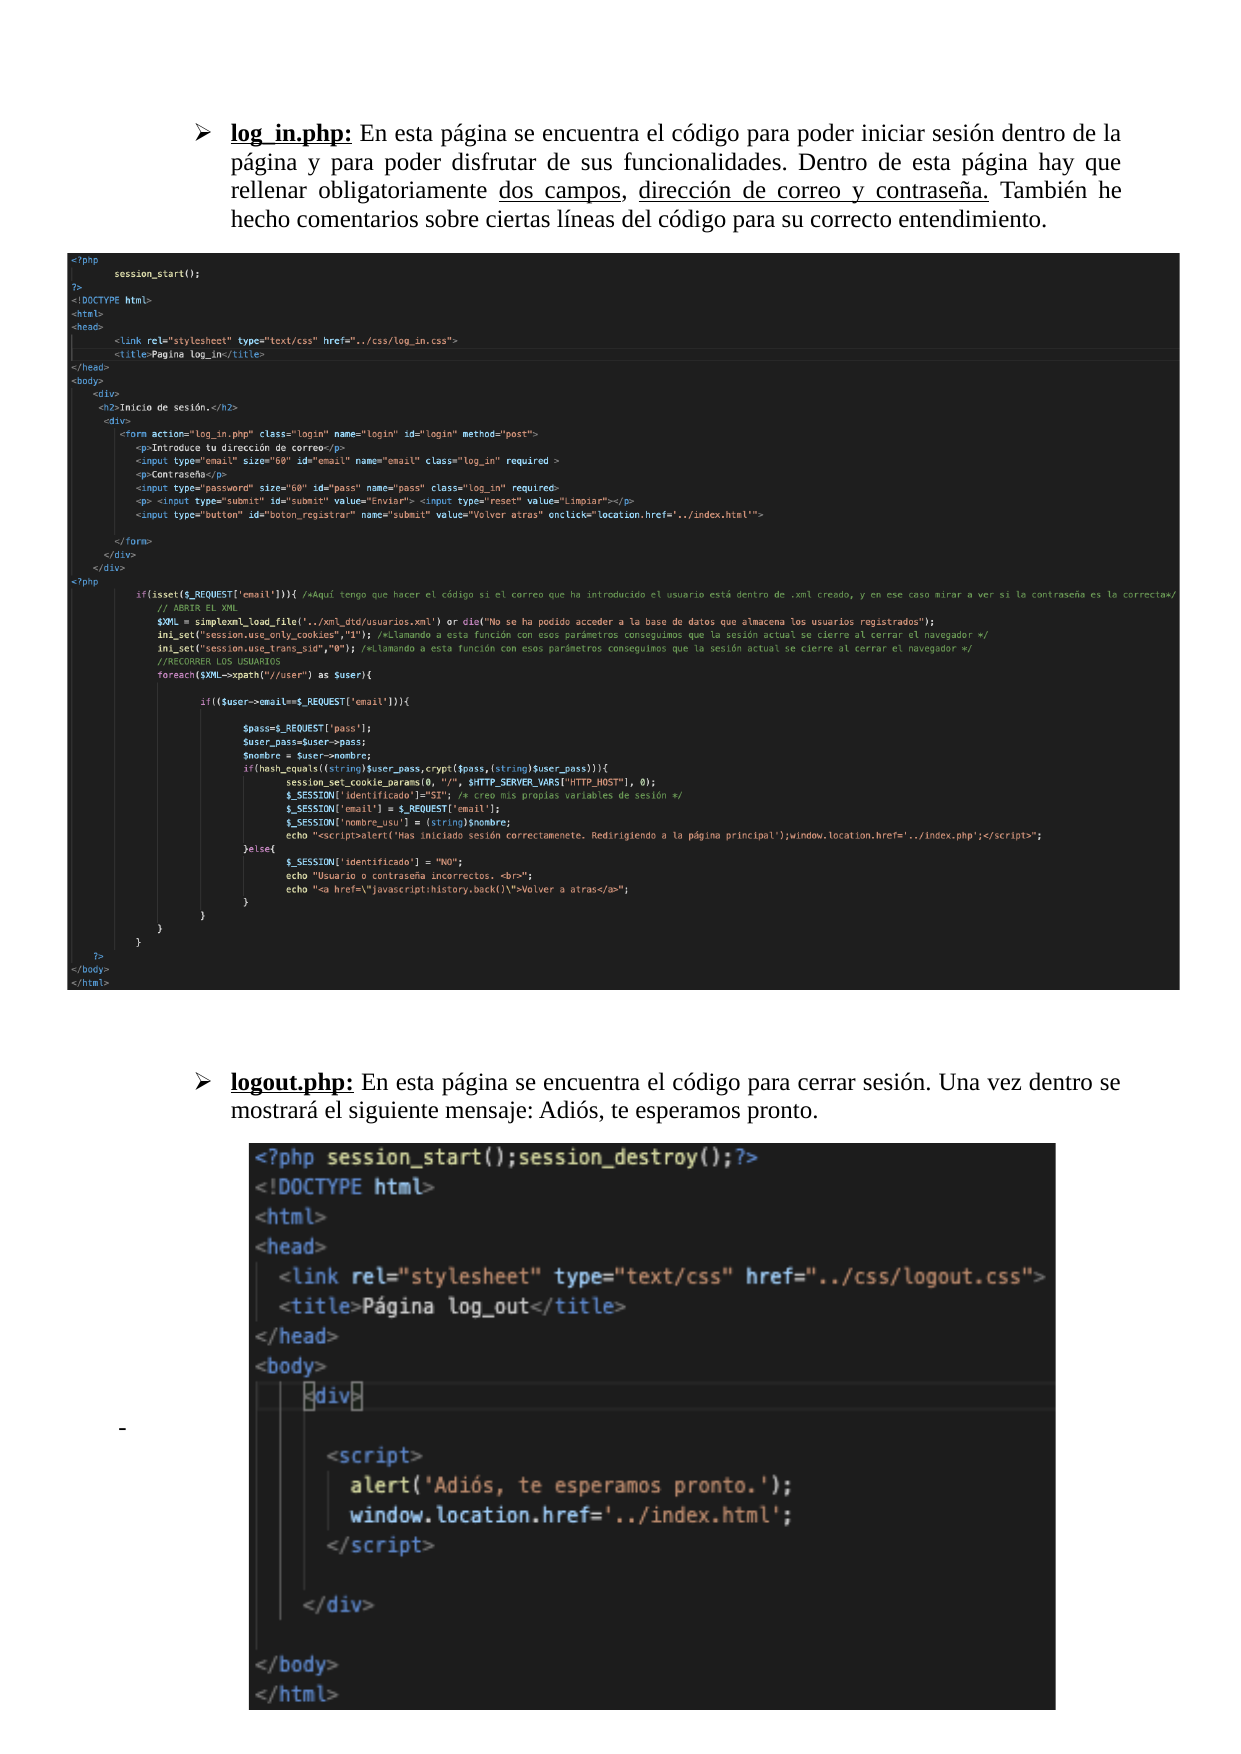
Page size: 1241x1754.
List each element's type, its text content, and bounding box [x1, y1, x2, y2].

list log_in.php: En esta página se encuentra el código para poder iniciar sesión dentro de la página y para poder disfrutar de sus funcionalidades. Dentro de esta página hay que rellenar obligatoriamente dos campos, dirección de correo y contraseña. También he hecho comentarios sobre ciertas líneas del código para su correcto entendimiento. [193, 118, 1122, 233]
text - [1056, 1412, 1122, 1441]
text - [118, 1412, 248, 1441]
list logout.php: En esta página se encuentra el código para cerrar sesión. Una vez dentro se mostrará el siguiente mensaje: Adiós, te esperamos pronto. [193, 1067, 1122, 1124]
picture [248, 1143, 1056, 1710]
picture [67, 253, 1180, 990]
